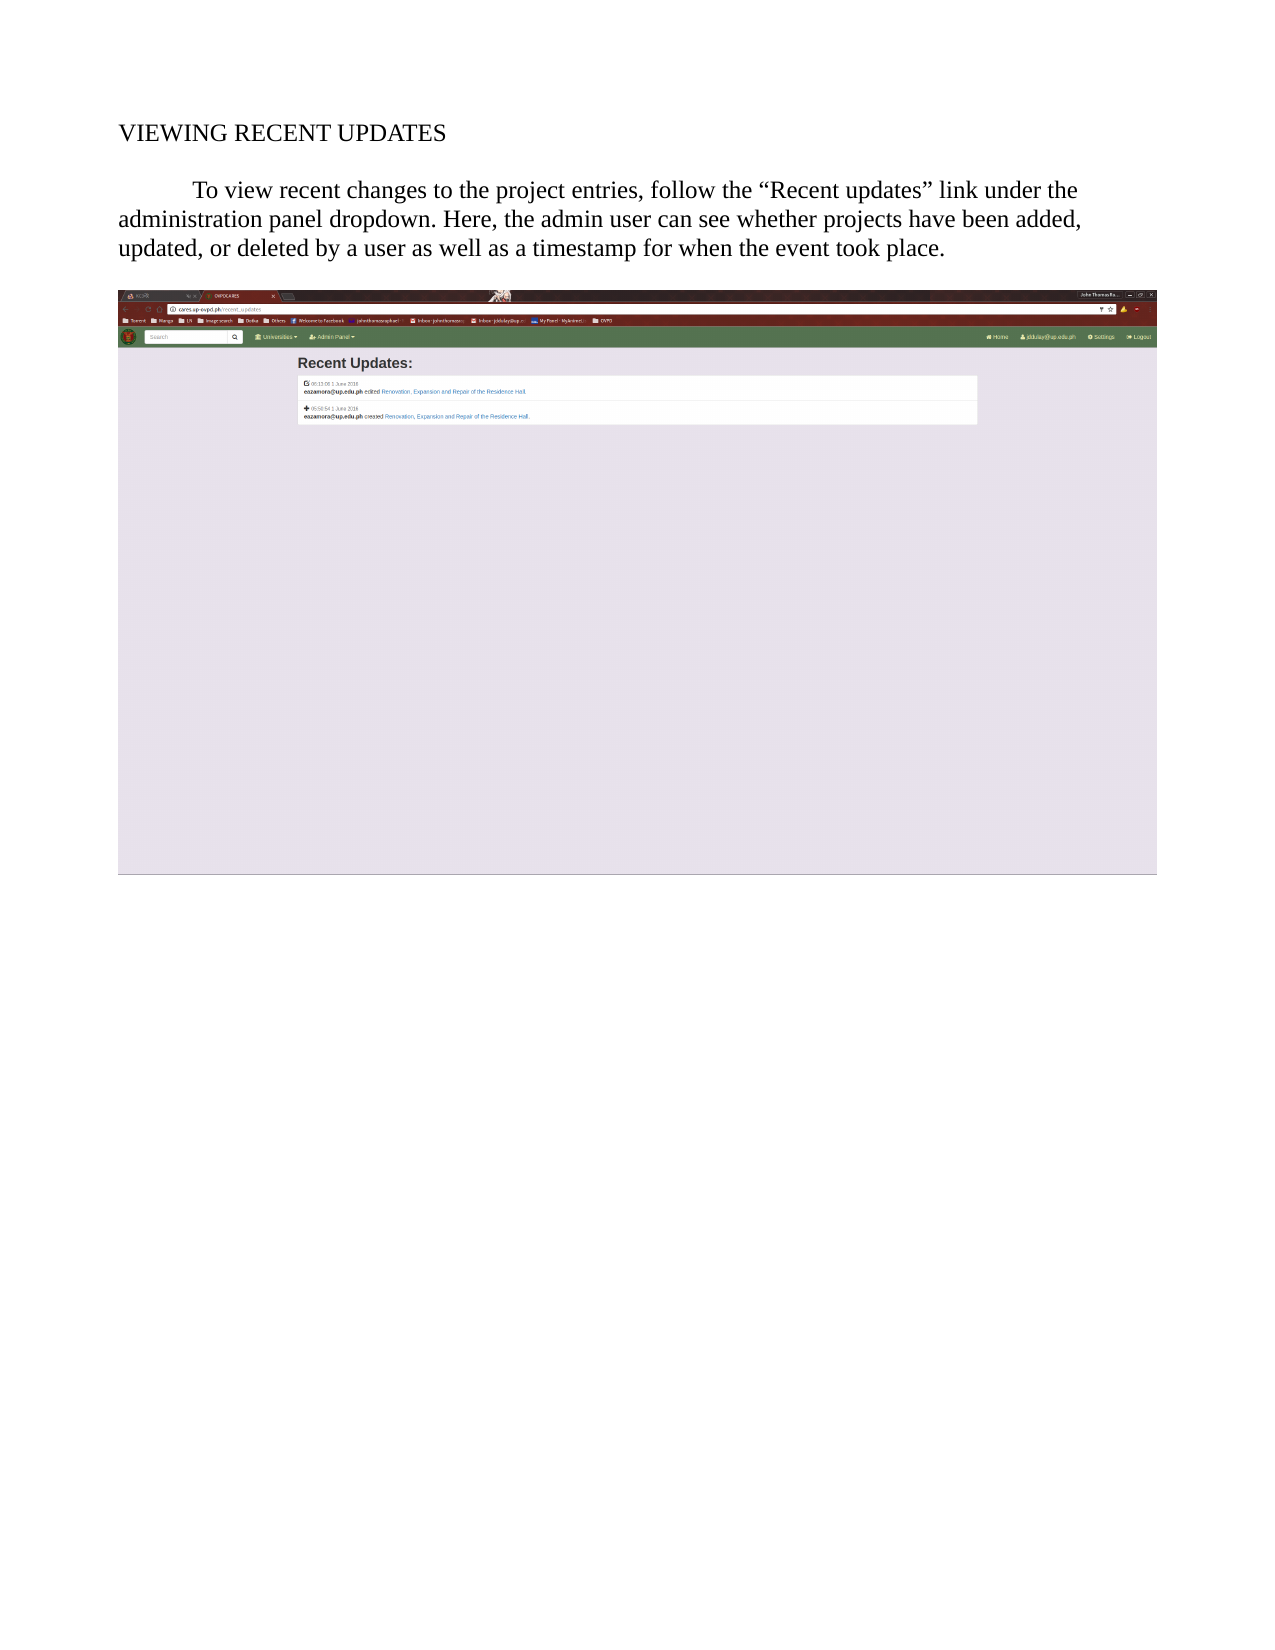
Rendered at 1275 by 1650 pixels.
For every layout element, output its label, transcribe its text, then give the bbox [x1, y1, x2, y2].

picture [118, 290, 1157, 875]
text VIEWING RECENT UPDATES [118, 118, 1157, 147]
text To view recent changes to the project entries, follow the “Recent updates” link under the administration panel dropdown. Here, the admin user can see whether projects have been added, updated, or deleted by a user as well as a timestamp for when the event took place. [118, 176, 1157, 262]
